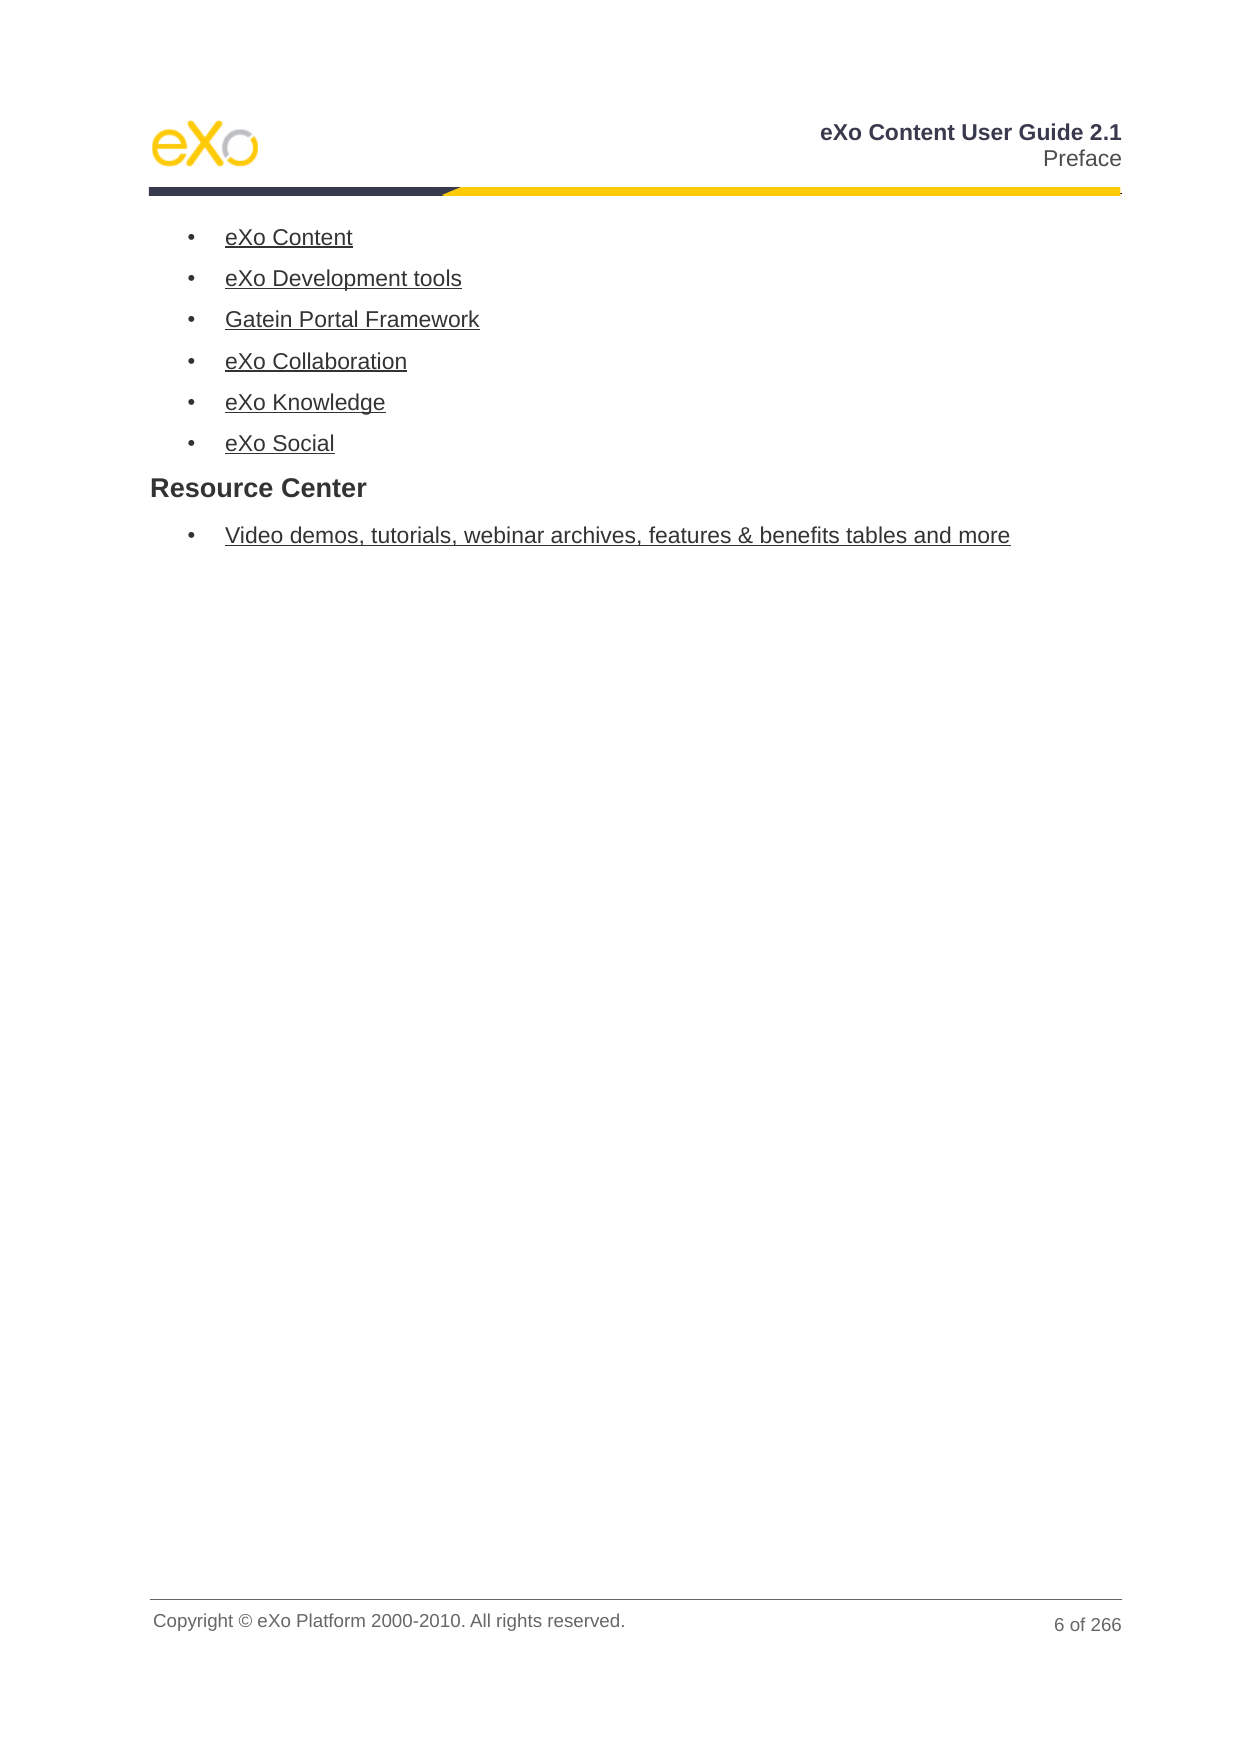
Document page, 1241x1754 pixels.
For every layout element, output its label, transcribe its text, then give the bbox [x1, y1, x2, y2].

list Video demos, tutorials, webinar archives, features & benefits tables and more [187, 522, 1122, 549]
picture [152, 120, 259, 167]
list Gatein Portal Framework [187, 306, 1122, 333]
list eXo Social [187, 430, 1122, 457]
list eXo Development tools [187, 265, 1122, 291]
list eXo Collaboration [187, 348, 1122, 374]
subtitle Resource Center [112, 472, 1122, 503]
list eXo Content [187, 223, 1122, 250]
picture [148, 187, 1121, 196]
list eXo Knowledge [187, 389, 1122, 415]
